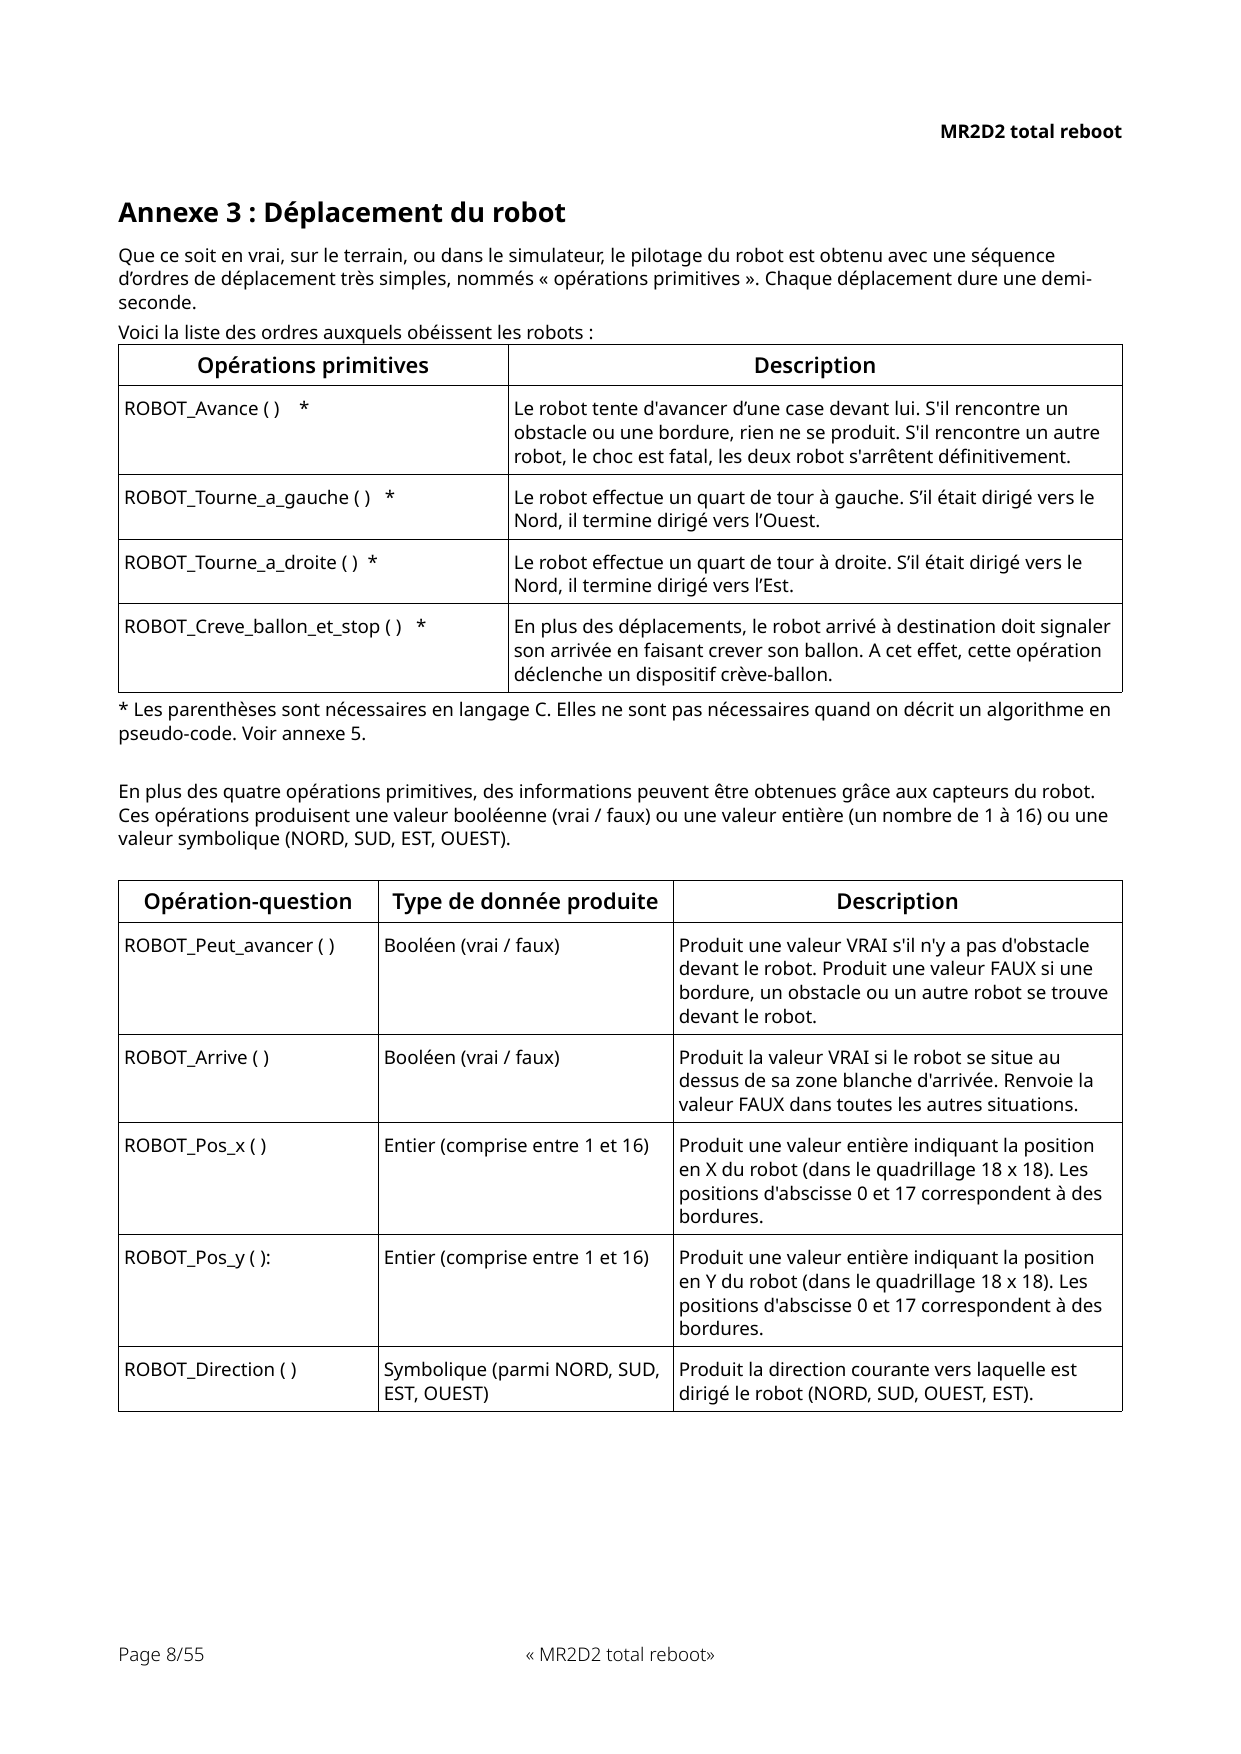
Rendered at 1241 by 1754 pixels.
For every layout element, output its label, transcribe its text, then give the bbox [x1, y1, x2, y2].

table_cell En plus des déplacements, le robot arrivé à destination doit signaler son arrivée en faisant crever son ballon. A cet effet, cette opération déclenche un dispositif crève-ballon. [509, 604, 1122, 692]
table_cell Produit une valeur entière indiquant la position en Y du robot (dans le quadrillage 18 x 18). Les positions d'abscisse 0 et 17 correspondent à des bordures. [674, 1235, 1122, 1346]
table_header Description [674, 881, 1122, 922]
text Voici la liste des ordres auxquels obéissent les robots : [118, 320, 1122, 344]
table_header Opérations primitives [119, 345, 508, 385]
table_cell ROBOT_Pos_y ( ): [119, 1235, 378, 1346]
table_cell ROBOT_Direction ( ) [119, 1347, 378, 1411]
table_cell Entier (comprise entre 1 et 16) [379, 1123, 673, 1234]
text En plus des quatre opérations primitives, des informations peuvent être obtenues grâce aux capteurs du robot. Ces opérations produisent une valeur booléenne (vrai / faux) ou une valeur entière (un nombre de 1 à 16) ou une valeur symbolique (NORD, SUD, EST, OUEST). [118, 780, 1122, 851]
table_cell Booléen (vrai / faux) [379, 1035, 673, 1122]
table_cell Entier (comprise entre 1 et 16) [379, 1235, 673, 1346]
table_cell Produit une valeur entière indiquant la position en X du robot (dans le quadrillage 18 x 18). Les positions d'abscisse 0 et 17 correspondent à des bordures. [674, 1123, 1122, 1234]
table_cell Le robot effectue un quart de tour à gauche. S’il était dirigé vers le Nord, il termine dirigé vers l’Ouest. [509, 475, 1122, 538]
table_cell Produit la valeur VRAI si le robot se situe au dessus de sa zone blanche d'arrivée. Renvoie la valeur FAUX dans toutes les autres situations. [674, 1035, 1122, 1122]
table_cell ROBOT_Creve_ballon_et_stop ( ) * [119, 604, 508, 692]
table_cell ROBOT_Peut_avancer ( ) [119, 923, 378, 1034]
table_cell ROBOT_Tourne_a_droite ( ) * [119, 540, 508, 603]
table_header Type de donnée produite [379, 881, 673, 922]
table_cell ROBOT_Tourne_a_gauche ( ) * [119, 475, 508, 538]
text Que ce soit en vrai, sur le terrain, ou dans le simulateur, le pilotage du robot est obtenu avec une séquence d’ordres de déplacement très simples, nommés « opérations primitives ». Chaque déplacement dure une demi-seconde. [118, 243, 1122, 314]
text * Les parenthèses sont nécessaires en langage C. Elles ne sont pas nécessaires quand on décrit un algorithme en pseudo-code. Voir annexe 5. [118, 698, 1122, 745]
table_header Opération-question [119, 881, 378, 922]
table_cell Produit la direction courante vers laquelle est dirigé le robot (NORD, SUD, OUEST, EST). [674, 1347, 1122, 1411]
table_cell Le robot effectue un quart de tour à droite. S’il était dirigé vers le Nord, il termine dirigé vers l’Est. [509, 540, 1122, 603]
table_cell ROBOT_Pos_x ( ) [119, 1123, 378, 1234]
table_cell Produit une valeur VRAI s'il n'y a pas d'obstacle devant le robot. Produit une valeur FAUX si une bordure, un obstacle ou un autre robot se trouve devant le robot. [674, 923, 1122, 1034]
table_cell ROBOT_Arrive ( ) [119, 1035, 378, 1122]
table_header Description [509, 345, 1122, 385]
subtitle Annexe 3 : Déplacement du robot [118, 194, 1122, 231]
table_cell Booléen (vrai / faux) [379, 923, 673, 1034]
table_cell Le robot tente d'avancer d’une case devant lui. S'il rencontre un obstacle ou une bordure, rien ne se produit. S'il rencontre un autre robot, le choc est fatal, les deux robot s'arrêtent définitivement. [509, 386, 1122, 474]
table_cell Symbolique (parmi NORD, SUD, EST, OUEST) [379, 1347, 673, 1411]
table_cell ROBOT_Avance ( ) * [119, 386, 508, 474]
